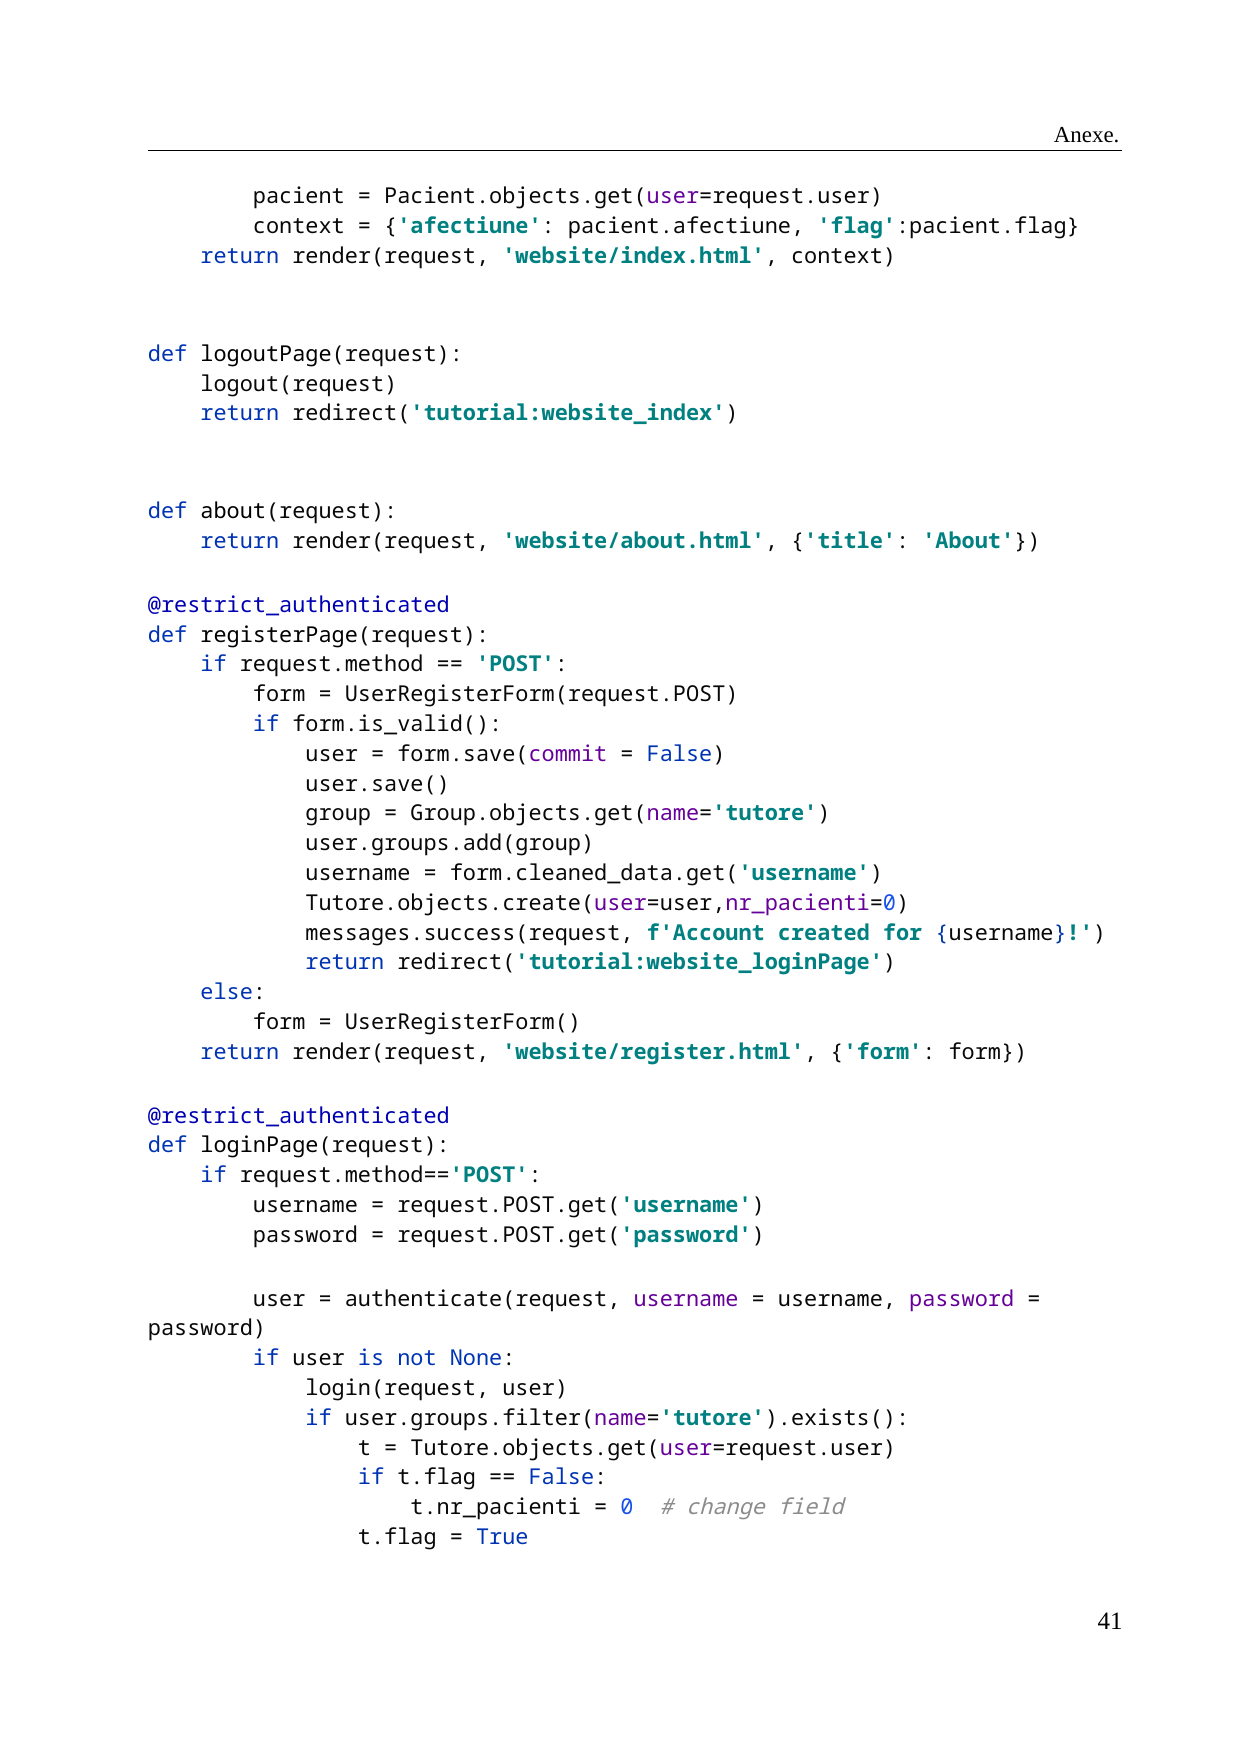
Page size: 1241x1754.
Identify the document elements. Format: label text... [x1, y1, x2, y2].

text pacient = Pacient.objects.get(user=request.user) context = {'afectiune': pacient.afectiune, 'flag':pacient.flag} return render(request, 'website/index.html', context) def logoutPage(request): logout(request) return redirect('tutorial:website_index') def about(request): return render(request, 'website/about.html', {'title': 'About'}) @restrict_authenticated def registerPage(request): if request.method == 'POST': form = UserRegisterForm(request.POST) if form.is_valid(): user = form.save(commit = False) user.save() group = Group.objects.get(name='tutore') user.groups.add(group) username = form.cleaned_data.get('username') Tutore.objects.create(user=user,nr_pacienti=0) messages.success(request, f'Account created for {username}!') return redirect('tutorial:website_loginPage') else: form = UserRegisterForm() return render(request, 'website/register.html', {'form': form}) @restrict_authenticated def loginPage(request): if request.method=='POST': username = request.POST.get('username') password = request.POST.get('password') user = authenticate(request, username = username, password = password) if user is not None: login(request, user) if user.groups.filter(name='tutore').exists(): t = Tutore.objects.get(user=request.user) if t.flag == False: t.nr_pacienti = 0 # change field t.flag = True [148, 180, 1122, 1551]
